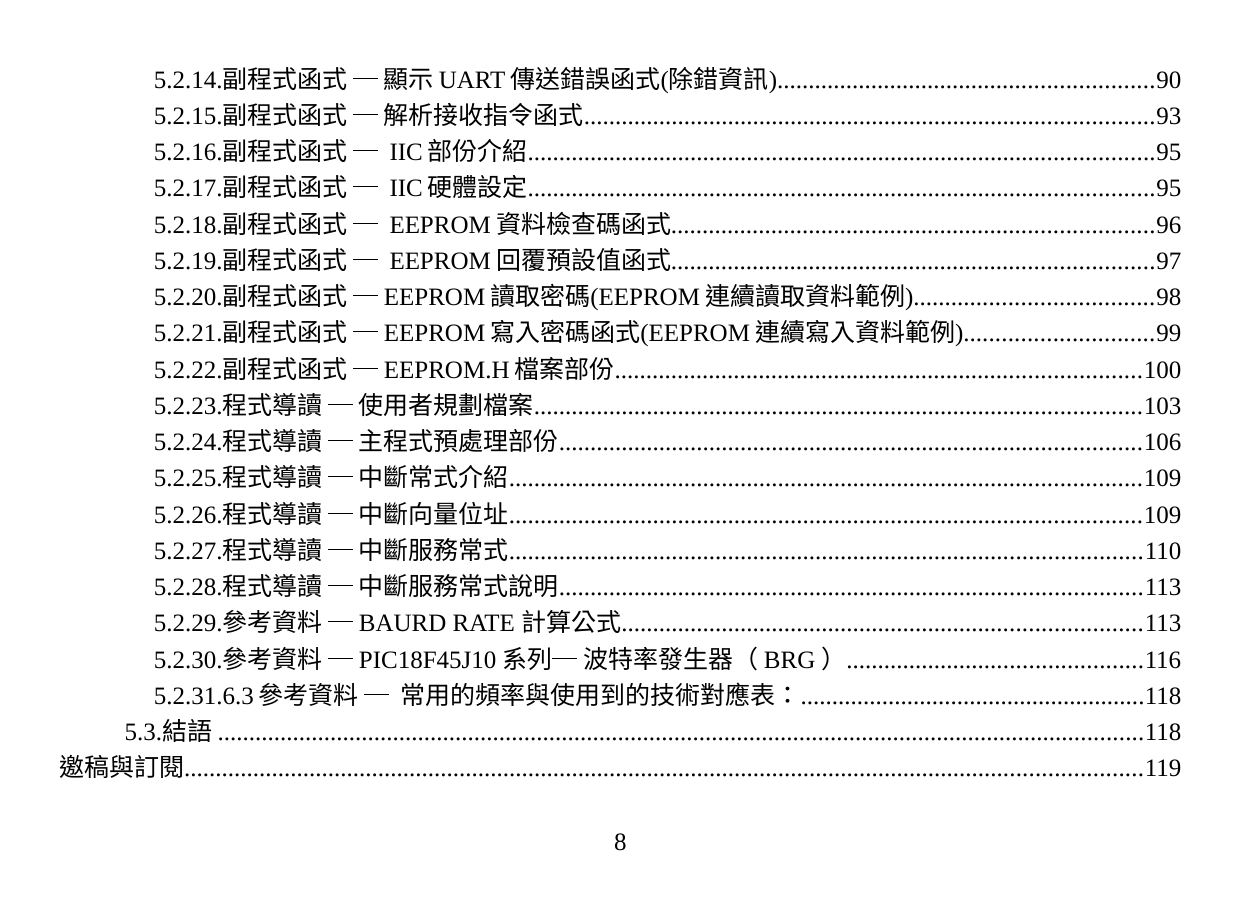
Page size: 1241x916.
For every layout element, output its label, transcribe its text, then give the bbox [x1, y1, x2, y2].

text 5.2.18.副程式函式 ─ EEPROM資料檢查碼函式 96 [147, 204, 1181, 240]
text 5.2.19.副程式函式 ─ EEPROM回覆預設值函式 97 [147, 240, 1181, 277]
text 5.2.26.程式導讀 ─ 中斷向量位址 109 [147, 494, 1181, 530]
text 5.2.24.程式導讀 ─ 主程式預處理部份 106 [147, 422, 1181, 458]
text 5.2.22.副程式函式 ─ EEPROM.H檔案部份 100 [147, 349, 1181, 385]
text 5.2.31.6.3參考資料 ─ 常用的頻率與使用到的技術對應表： 118 [147, 675, 1181, 712]
text 5.2.23.程式導讀 ─ 使用者規劃檔案 103 [147, 385, 1181, 422]
text 5.2.21.副程式函式 ─ EEPROM寫入密碼函式(EEPROM連續寫入資料範例) 99 [147, 313, 1181, 349]
text 5.2.14.副程式函式 ─ 顯示UART傳送錯誤函式(除錯資訊) 90 [147, 59, 1181, 95]
text 5.2.28.程式導讀 ─ 中斷服務常式說明 113 [147, 567, 1181, 603]
text 5.2.20.副程式函式 ─ EEPROM讀取密碼(EEPROM連續讀取資料範例) 98 [147, 277, 1181, 313]
text 5.3.結語 118 [118, 712, 1181, 748]
text 5.2.25.程式導讀 ─ 中斷常式介紹 109 [147, 458, 1181, 494]
text 5.2.27.程式導讀 ─ 中斷服務常式 110 [147, 530, 1181, 567]
text 5.2.17.副程式函式 ─ IIC硬體設定 95 [147, 168, 1181, 204]
text 5.2.16.副程式函式 ─ IIC部份介紹 95 [147, 132, 1181, 168]
text 5.2.30.參考資料 ─ PIC18F45J10 系列─ 波特率發生器（ BRG ） 116 [147, 639, 1181, 675]
text 邀稿與訂閱 119 [59, 748, 1181, 784]
text 5.2.15.副程式函式 ─ 解析接收指令函式 93 [147, 95, 1181, 132]
text 5.2.29.參考資料 ─ BAURD RATE 計算公式 113 [147, 603, 1181, 639]
